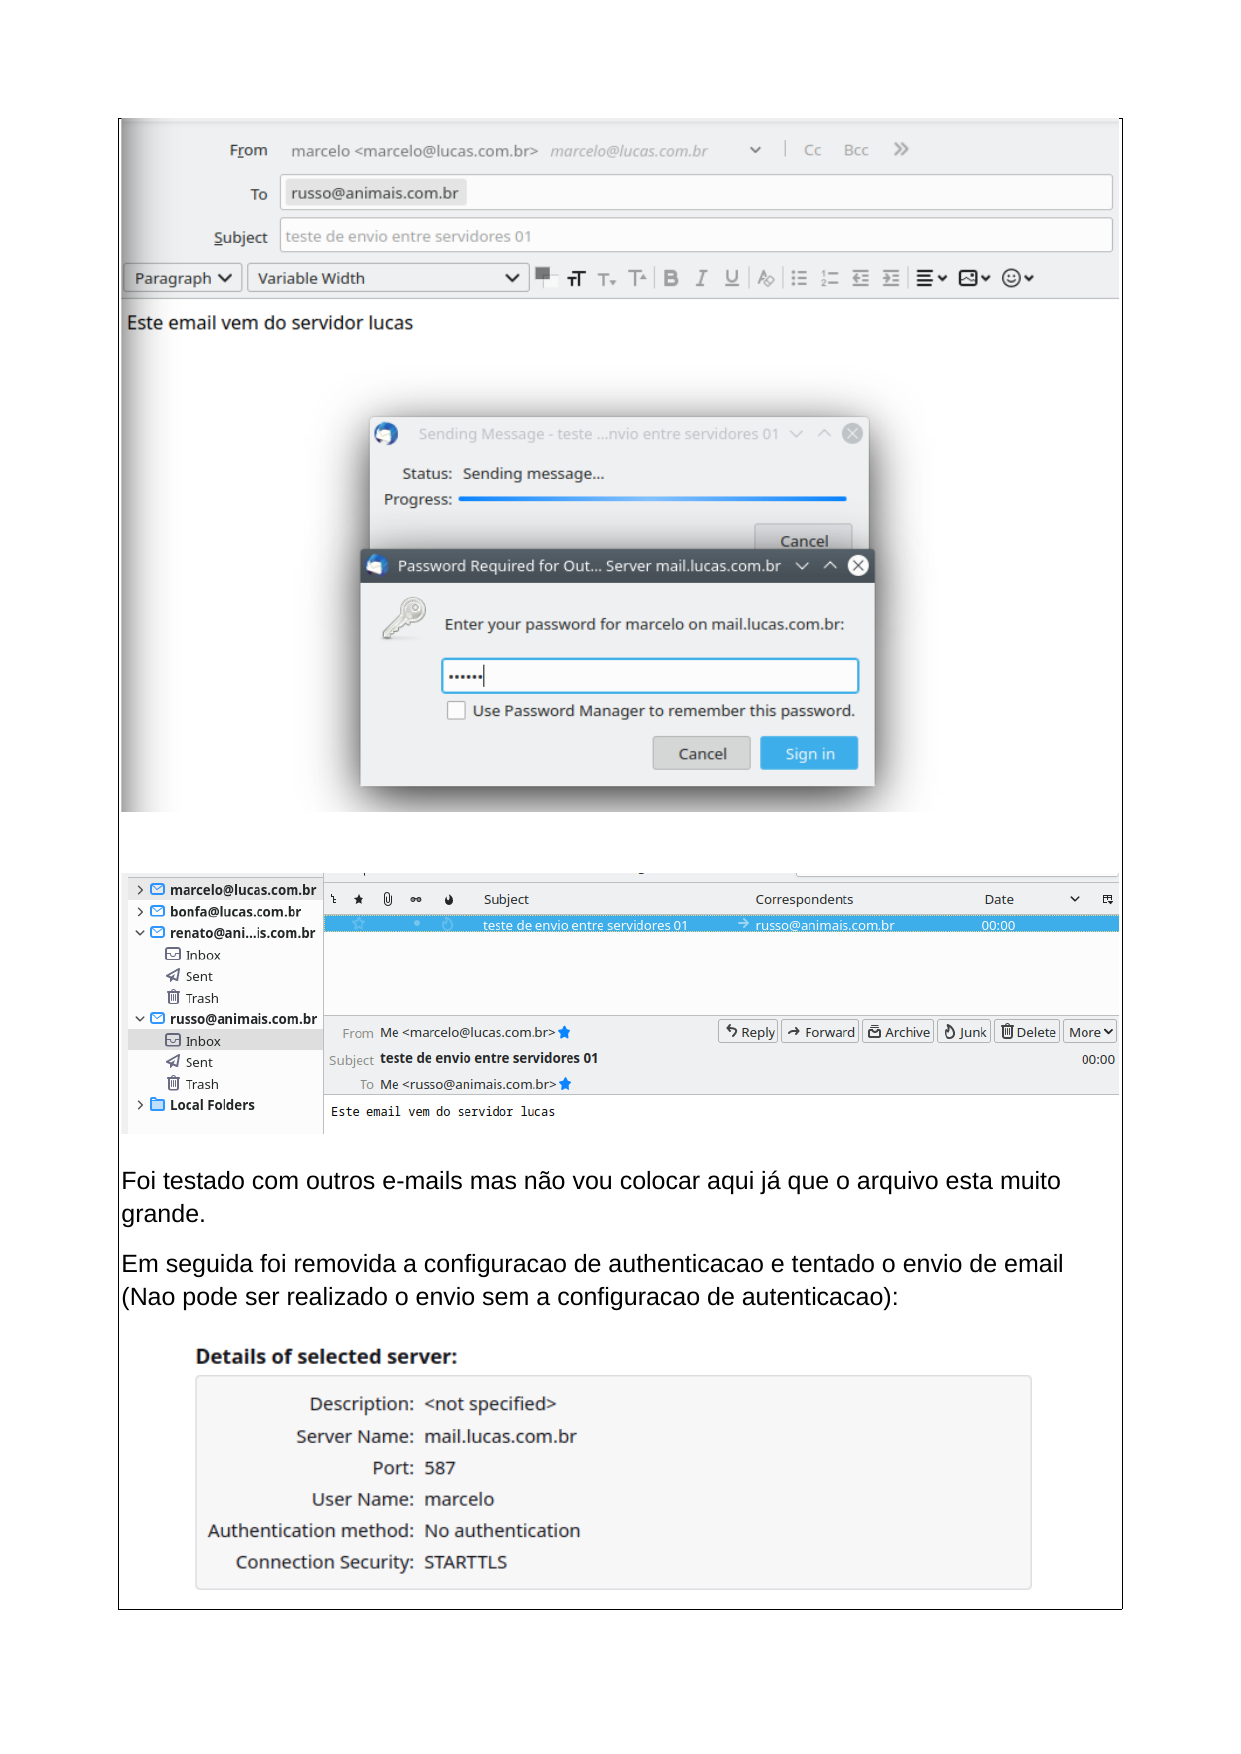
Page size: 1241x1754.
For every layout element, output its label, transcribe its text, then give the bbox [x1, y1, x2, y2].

picture [121, 873, 1119, 1134]
text Em seguida foi removida a configuracao de authenticacao e tentado o envio de email (Nao pode ser realizado o envio sem a configuracao de autenticacao): [119, 1245, 1122, 1310]
picture [121, 118, 1119, 812]
text Foi testado com outros e-mails mas não vou colocar aqui já que o arquivo esta muito grande. [119, 119, 1122, 1228]
picture [183, 1330, 1057, 1595]
